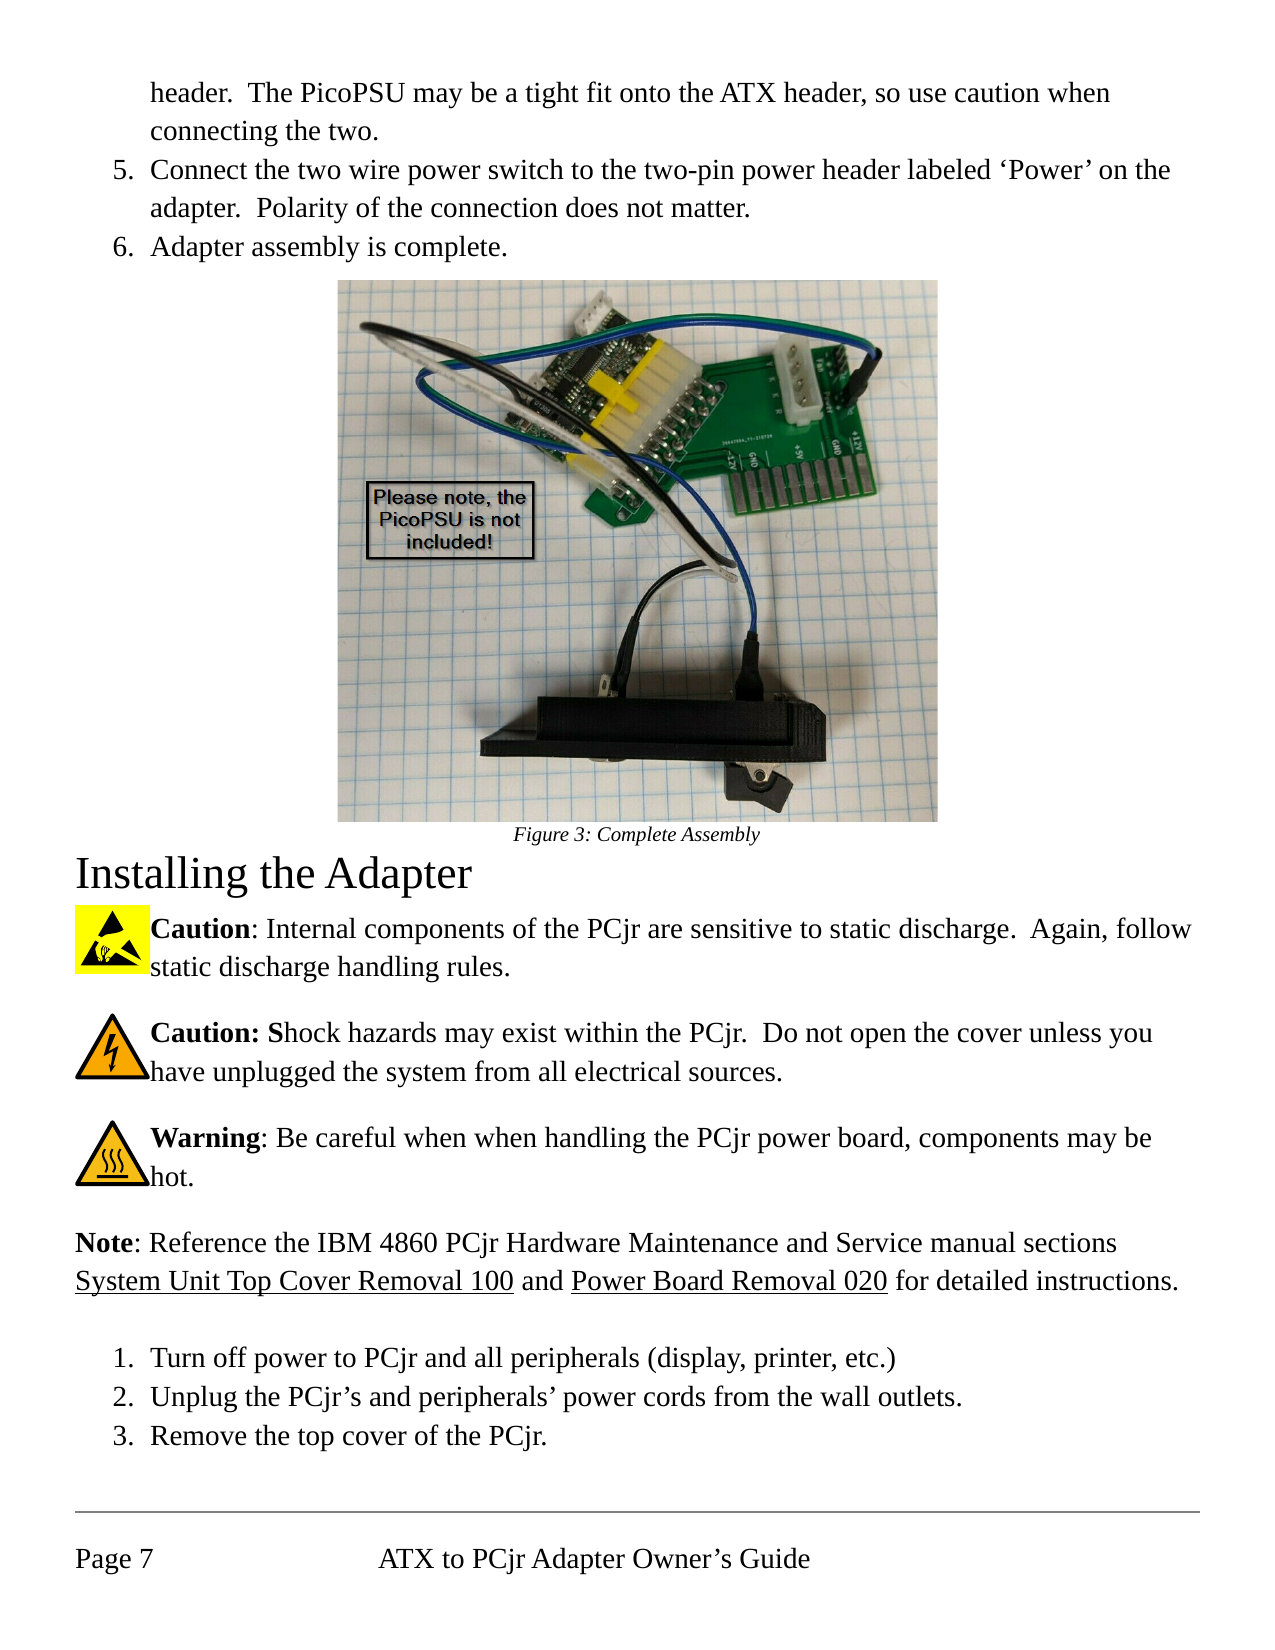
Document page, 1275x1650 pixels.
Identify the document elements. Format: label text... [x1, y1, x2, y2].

picture [337, 280, 938, 822]
list Adapter assembly is complete. [112, 229, 1200, 263]
list Connect the two wire power switch to the two-pin power header labeled ‘Power’ on the adapter. Polarity of the connection does not matter. [112, 152, 1200, 224]
text Figure 3: Complete Assembly [337, 822, 937, 846]
subtitle [337, 268, 937, 280]
list Remove the top cover of the PCjr. [112, 1418, 1200, 1451]
list Unplug the PCjr’s and peripherals’ power cords from the wall outlets. [112, 1379, 1200, 1413]
list Turn off power to PCjr and all peripherals (display, printer, etc.) [112, 1341, 1200, 1374]
text Note: Reference the IBM 4860 PCjr Hardware Maintenance and Service manual sections System Unit Top Cover Removal 100 and Power Board Removal 020 for detailed instructions. [75, 1225, 1200, 1297]
text Caution: Internal components of the PCjr are sensitive to static discharge. Again, follow static discharge handling rules. [75, 911, 1200, 983]
subtitle Installing the Adapter [75, 288, 1200, 898]
text Caution: Shock hazards may exist within the PCjr. Do not open the cover unless you have unplugged the system from all electrical sources. [75, 1016, 1200, 1088]
list header. The PicoPSU may be a tight fit onto the ATX header, so use caution when connecting the two. [112, 75, 1200, 147]
text Warning: Be careful when when handling the PCjr power board, components may be hot. [75, 1120, 1200, 1192]
